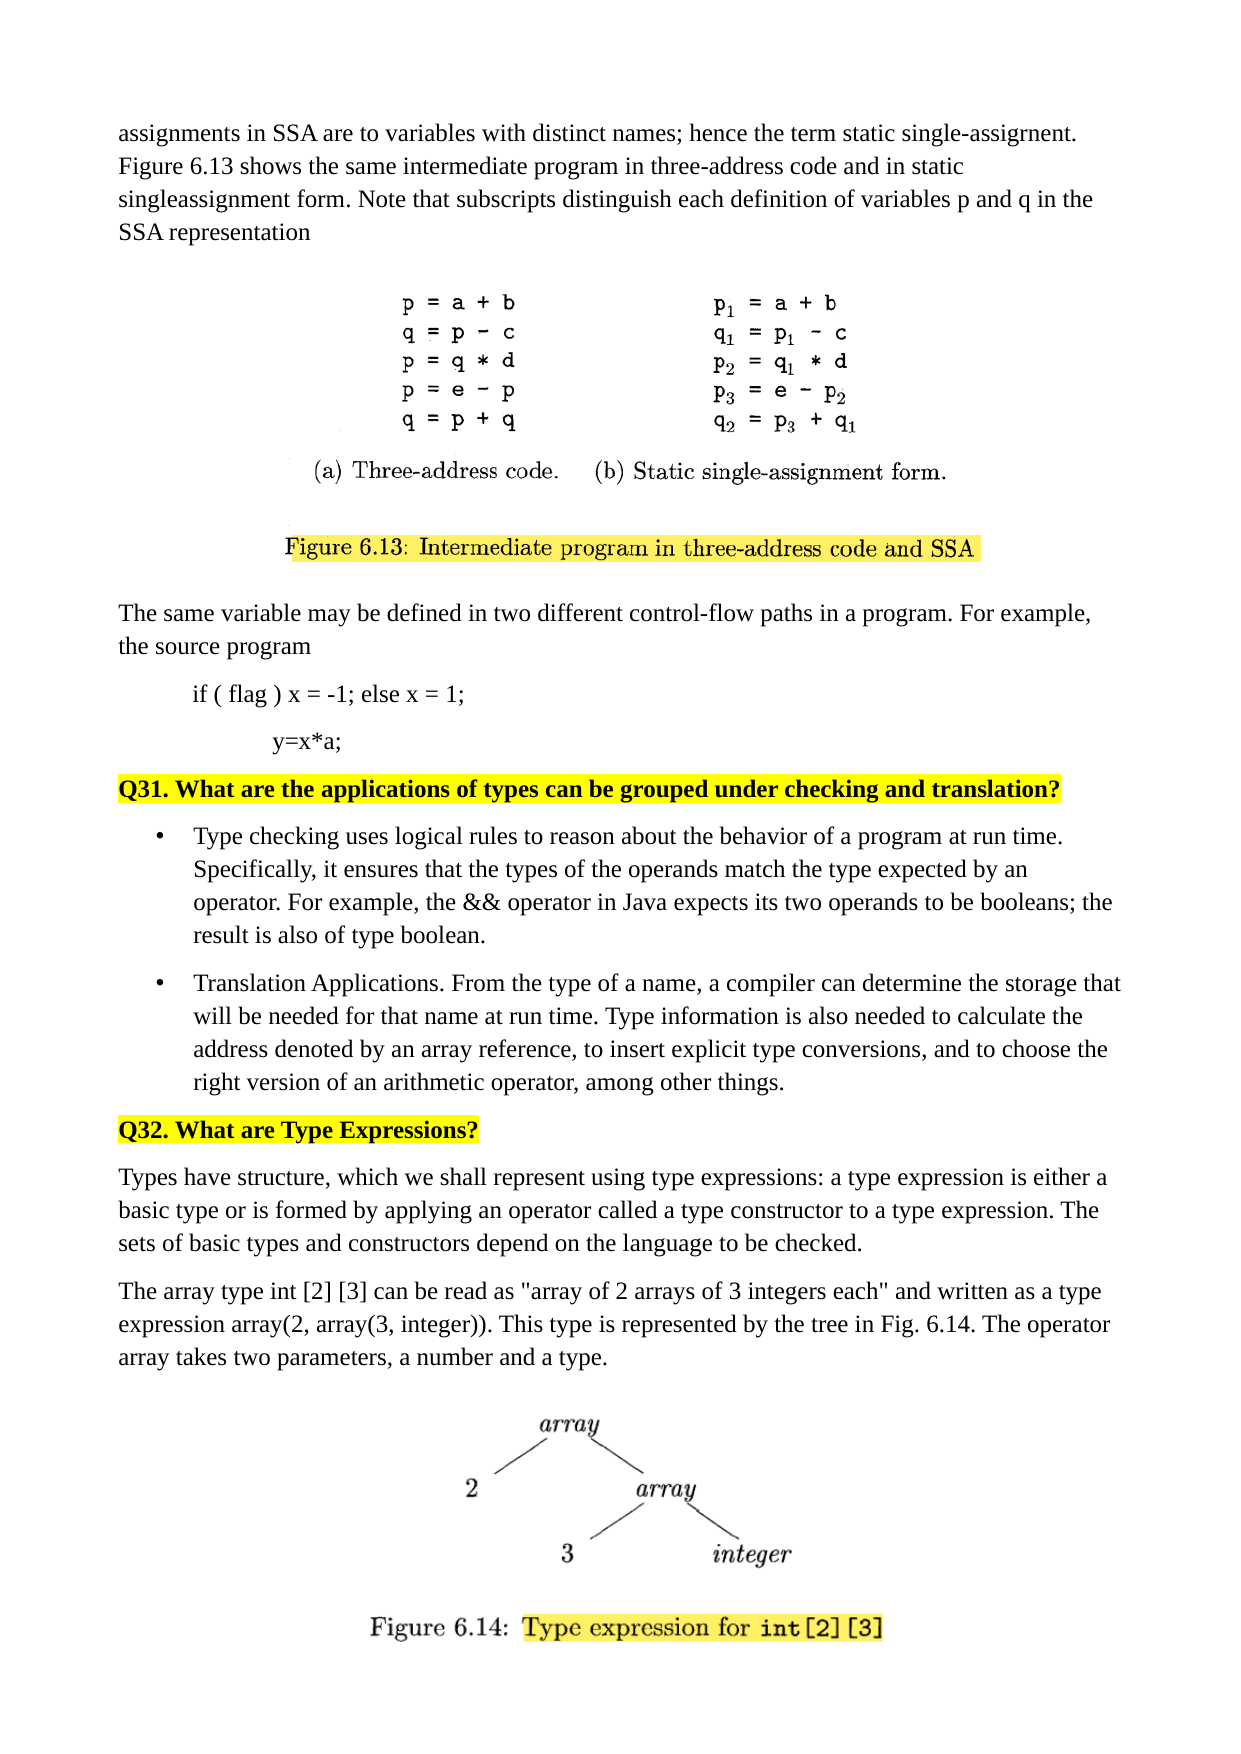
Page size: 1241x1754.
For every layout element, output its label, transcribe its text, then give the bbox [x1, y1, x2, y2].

list Type checking uses logical rules to reason about the behavior of a program at run time. Specifically, it ensures that the types of the operands match the type expected by an operator. For example, the && operator in Java expects its two operands to be booleans; the result is also of type boolean. [156, 821, 1122, 949]
picture [339, 1384, 901, 1644]
text if ( flag ) x = -1; else x = 1; [118, 679, 1122, 707]
picture [270, 272, 993, 568]
text Q31. What are the applications of types can be grouped under checking and translation? [118, 774, 1122, 803]
text y=x*a; [118, 726, 1122, 755]
list Translation Applications. From the type of a name, a compiler can determine the storage that will be needed for that name at run time. Type information is also needed to calculate the address denoted by an array reference, to insert explicit type conversions, and to choose the right version of an arithmetic operator, among other things. [156, 968, 1122, 1096]
text Q32. What are Type Expressions? [118, 1115, 1122, 1143]
text The same variable may be defined in two different control-flow paths in a program. For example, the source program [118, 598, 1122, 660]
text Types have structure, which we shall represent using type expressions: a type expression is either a basic type or is formed by applying an operator called a type constructor to a type expression. The sets of basic types and constructors depend on the language to be checked. [118, 1162, 1122, 1257]
text The array type int [2] [3] can be read as "array of 2 arrays of 3 integers each" and written as a type expression array(2, array(3, integer)). This type is represented by the tree in Fig. 6.14. The operator array takes two parameters, a number and a type. [118, 1276, 1122, 1371]
text assignments in SSA are to variables with distinct names; hence the term static single-assigrnent. Figure 6.13 shows the same intermediate program in three-address code and in static singleassignment form. Note that subscripts distinguish each definition of variables p and q in the SSA representation [118, 118, 1122, 246]
